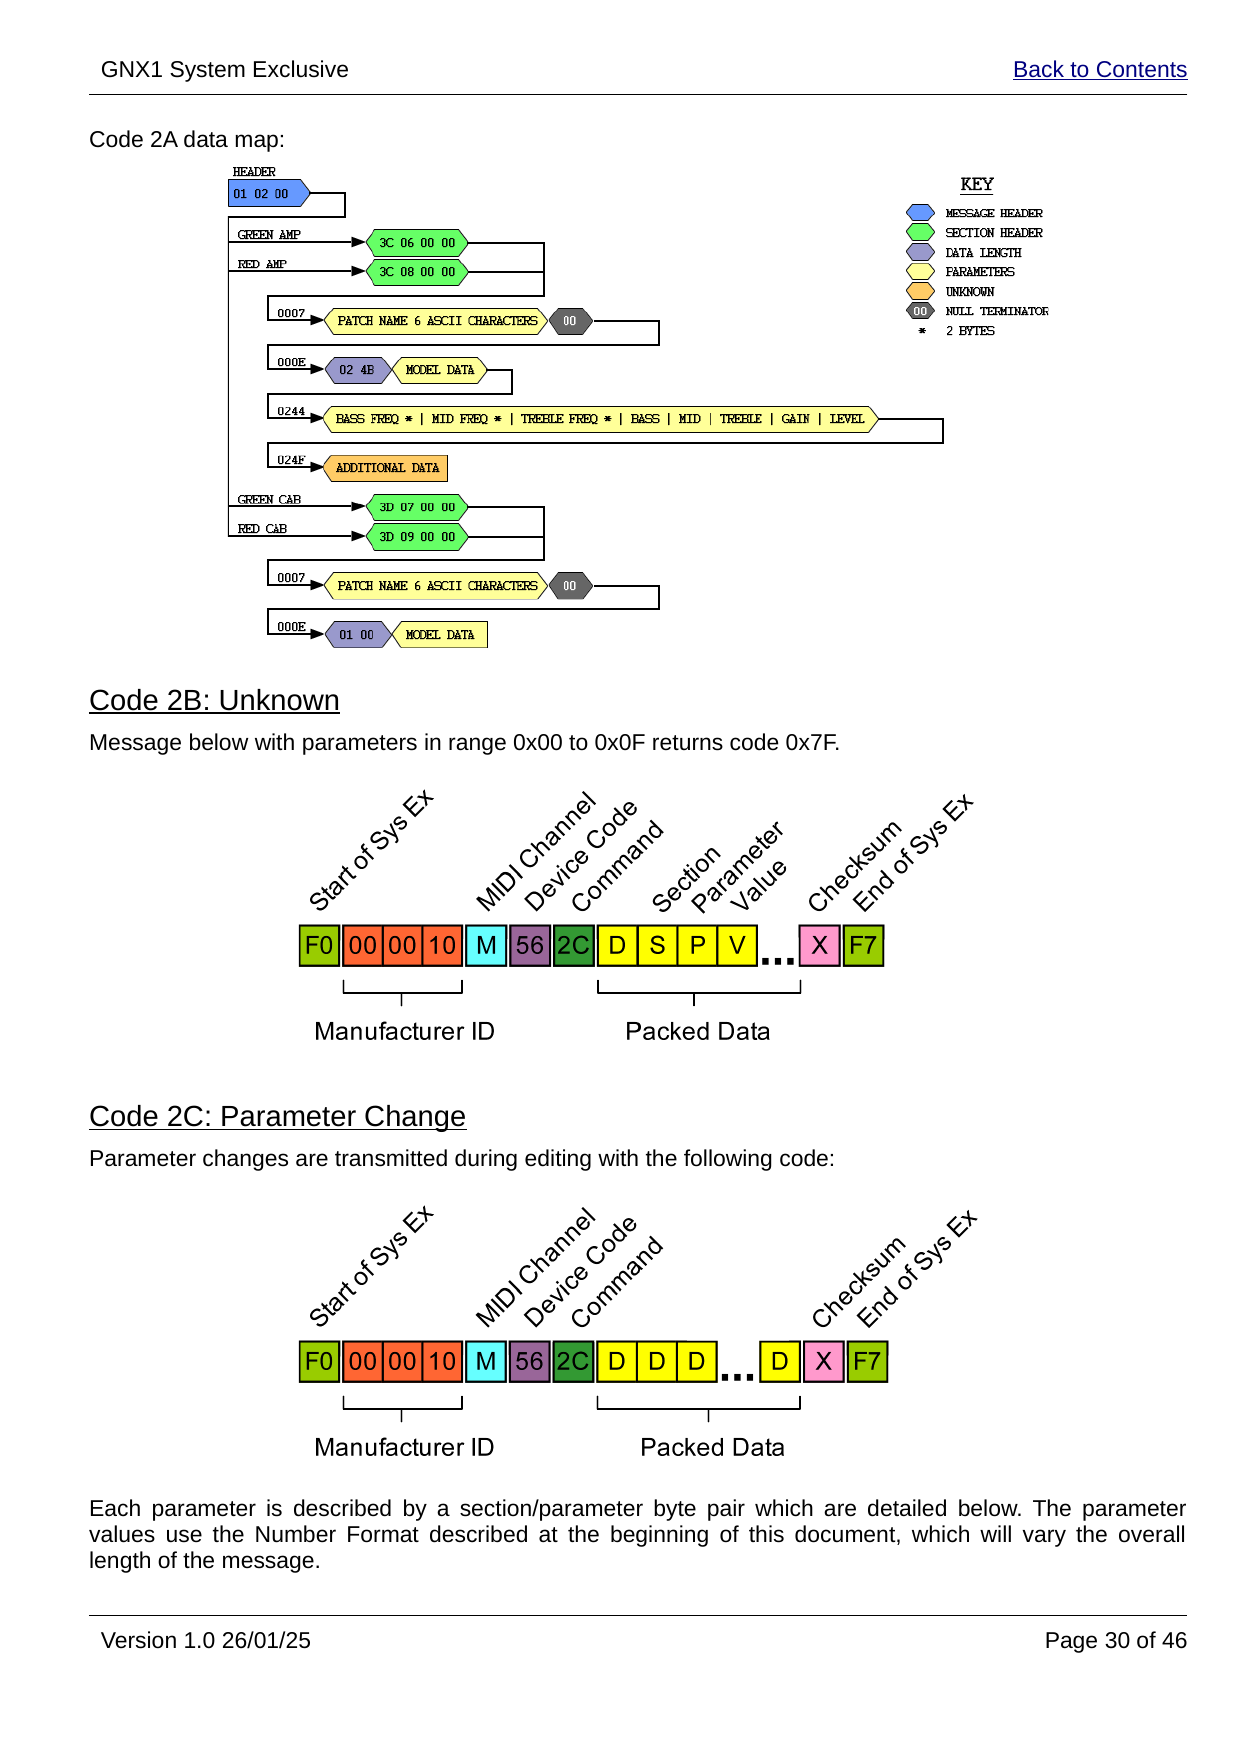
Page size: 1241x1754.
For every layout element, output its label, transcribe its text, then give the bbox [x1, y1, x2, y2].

subtitle Code 2C: Parameter Change [89, 795, 1187, 1133]
text Parameter changes are transmitted during editing with the following code: [89, 1145, 1187, 1172]
picture [298, 1205, 978, 1462]
text Message below with parameters in range 0x00 to 0x0F returns code 0x7F. [89, 729, 1187, 756]
subtitle Code 2B: Unknown [89, 173, 1187, 717]
text Each parameter is described by a section/parameter byte pair which are detailed below. The parameter values use the Number Format described at the beginning of this document, which will vary the overall length of the message. [89, 1190, 1187, 1574]
picture [227, 167, 1049, 648]
picture [298, 788, 978, 1046]
text Code 2A data map: [89, 126, 1187, 153]
